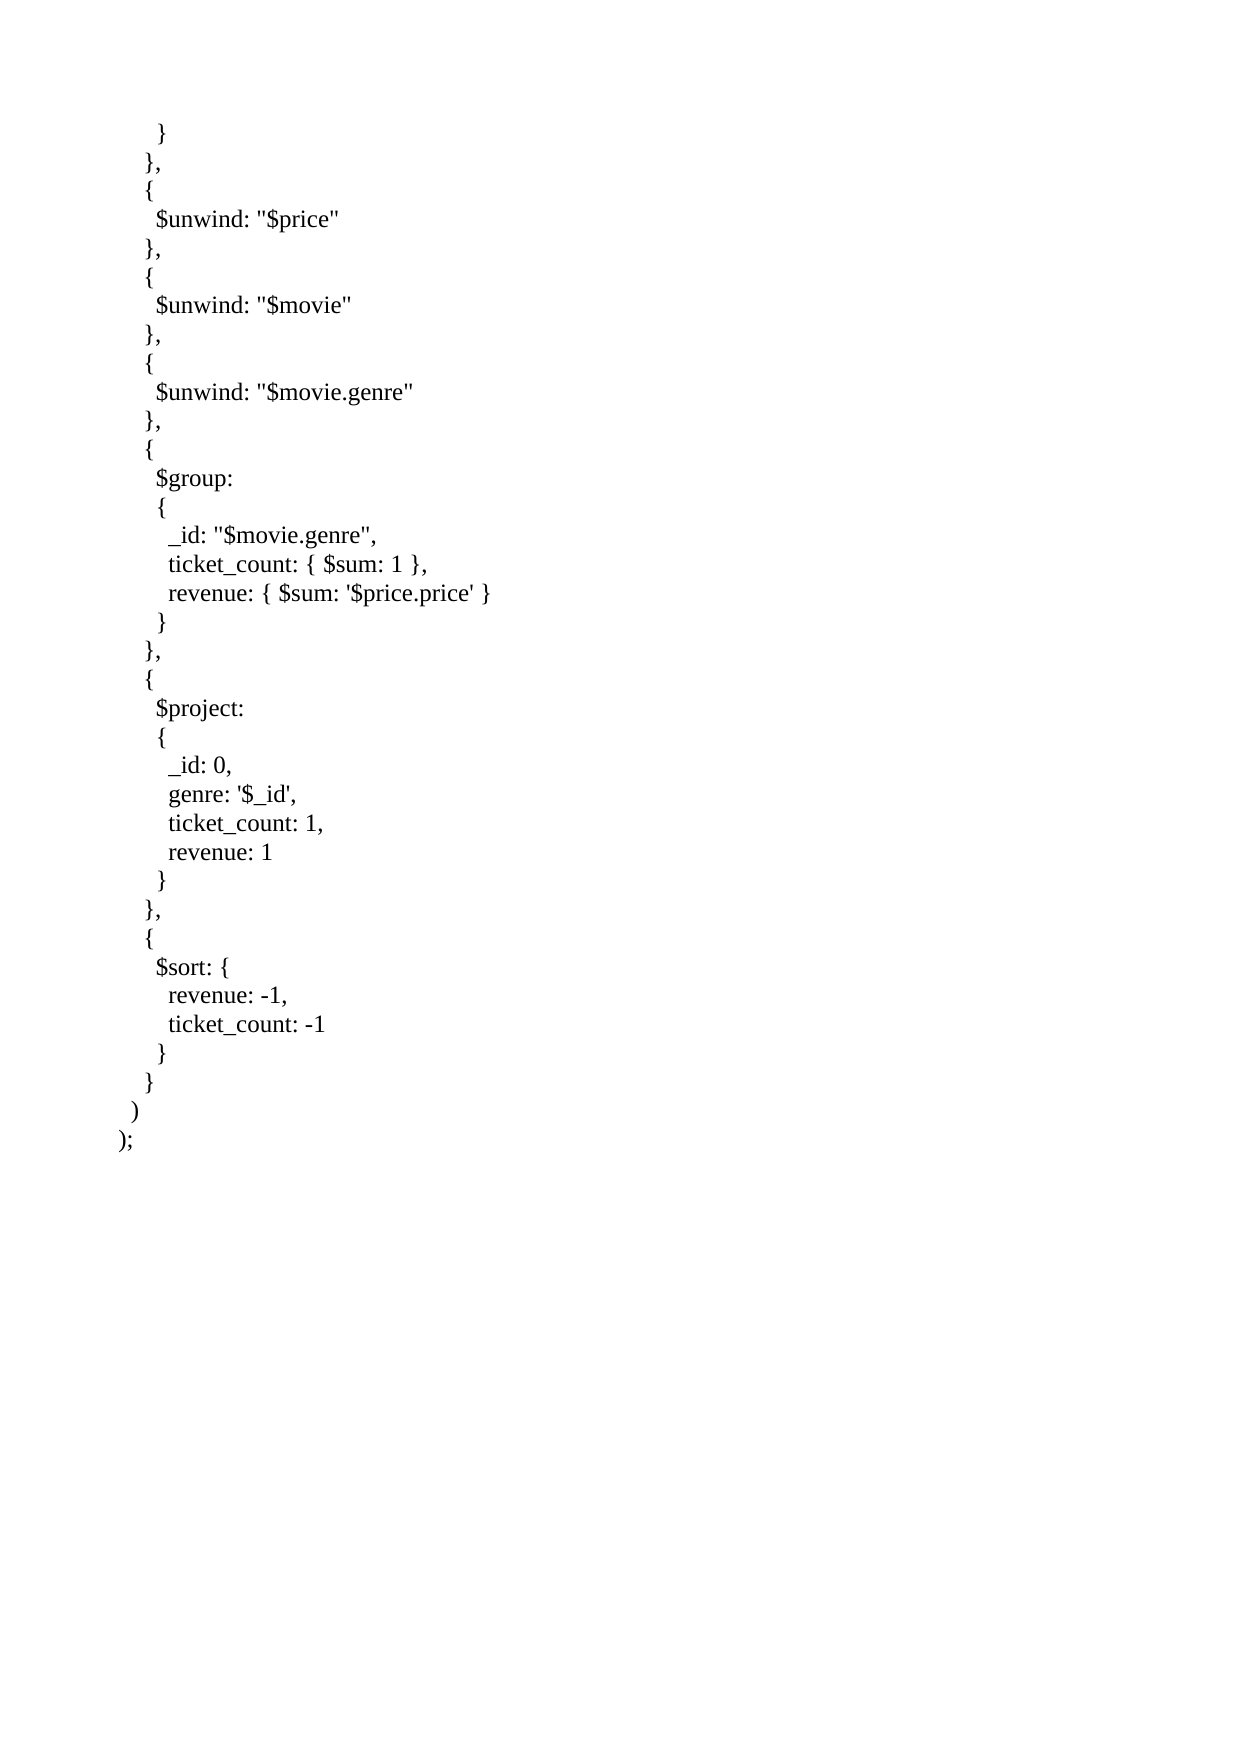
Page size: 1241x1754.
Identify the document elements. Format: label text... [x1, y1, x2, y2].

text _id: 0, [118, 751, 1122, 779]
text { [118, 492, 1122, 521]
text ticket_count: { $sum: 1 }, [118, 549, 1122, 578]
text } [118, 1038, 1122, 1067]
text { [118, 722, 1122, 751]
text } [118, 118, 1122, 147]
text $group: [118, 463, 1122, 492]
text }, [118, 233, 1122, 262]
text } [118, 866, 1122, 894]
text _id: "$movie.genre", [118, 521, 1122, 549]
text $sort: { [118, 952, 1122, 981]
text }, [118, 406, 1122, 434]
text }, [118, 147, 1122, 176]
text }, [118, 894, 1122, 923]
text $unwind: "$price" [118, 204, 1122, 233]
text { [118, 923, 1122, 952]
text genre: '$_id', [118, 779, 1122, 808]
text { [118, 262, 1122, 291]
text { [118, 348, 1122, 377]
text } [118, 607, 1122, 636]
text $unwind: "$movie" [118, 291, 1122, 319]
text revenue: { $sum: '$price.price' } [118, 578, 1122, 607]
text { [118, 434, 1122, 463]
text revenue: -1, [118, 981, 1122, 1009]
text ); [118, 1124, 1122, 1153]
text $unwind: "$movie.genre" [118, 377, 1122, 406]
text $project: [118, 693, 1122, 722]
text }, [118, 636, 1122, 664]
text ) [118, 1096, 1122, 1124]
text { [118, 664, 1122, 693]
text } [118, 1067, 1122, 1096]
text { [118, 176, 1122, 204]
text ticket_count: -1 [118, 1009, 1122, 1038]
text }, [118, 319, 1122, 348]
text revenue: 1 [118, 837, 1122, 866]
text ticket_count: 1, [118, 808, 1122, 837]
